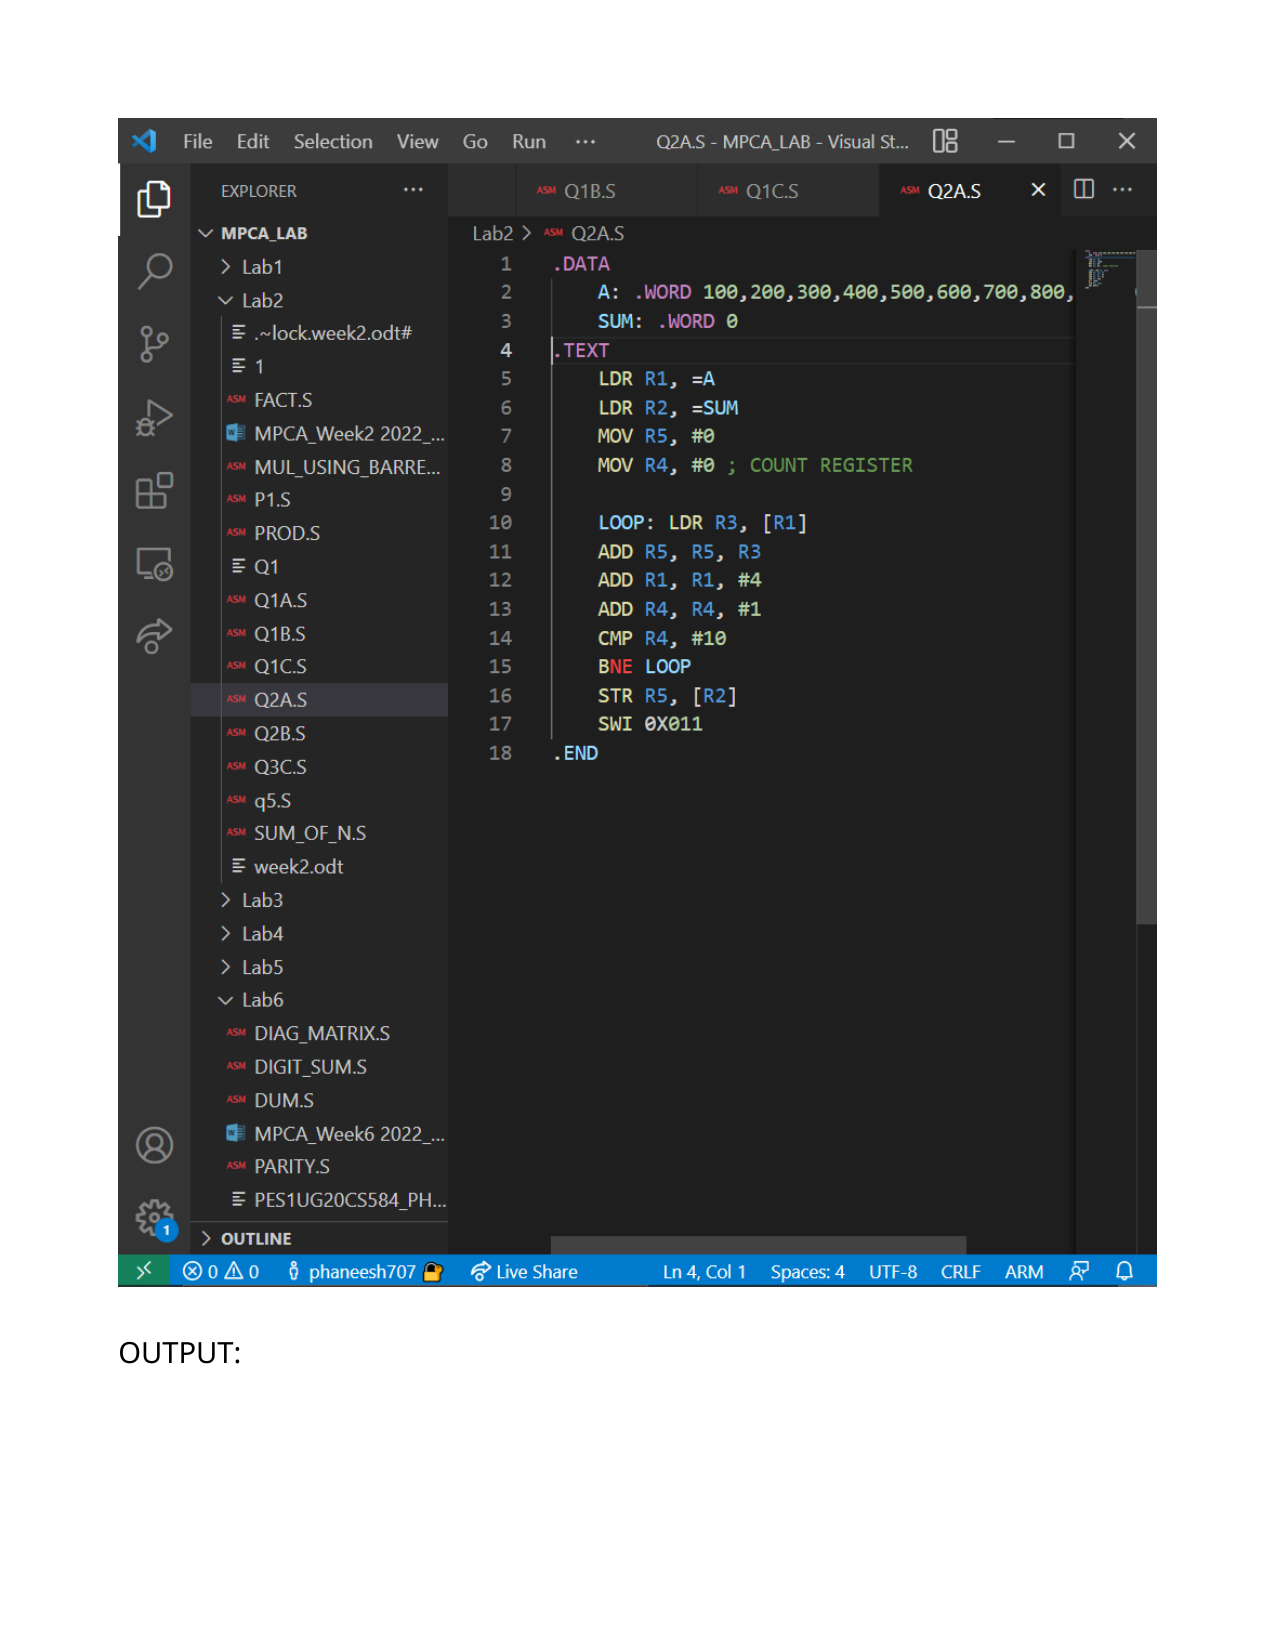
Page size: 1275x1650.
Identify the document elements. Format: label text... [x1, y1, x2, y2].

picture [118, 118, 1157, 1287]
text OUTPUT: [118, 1332, 1157, 1372]
